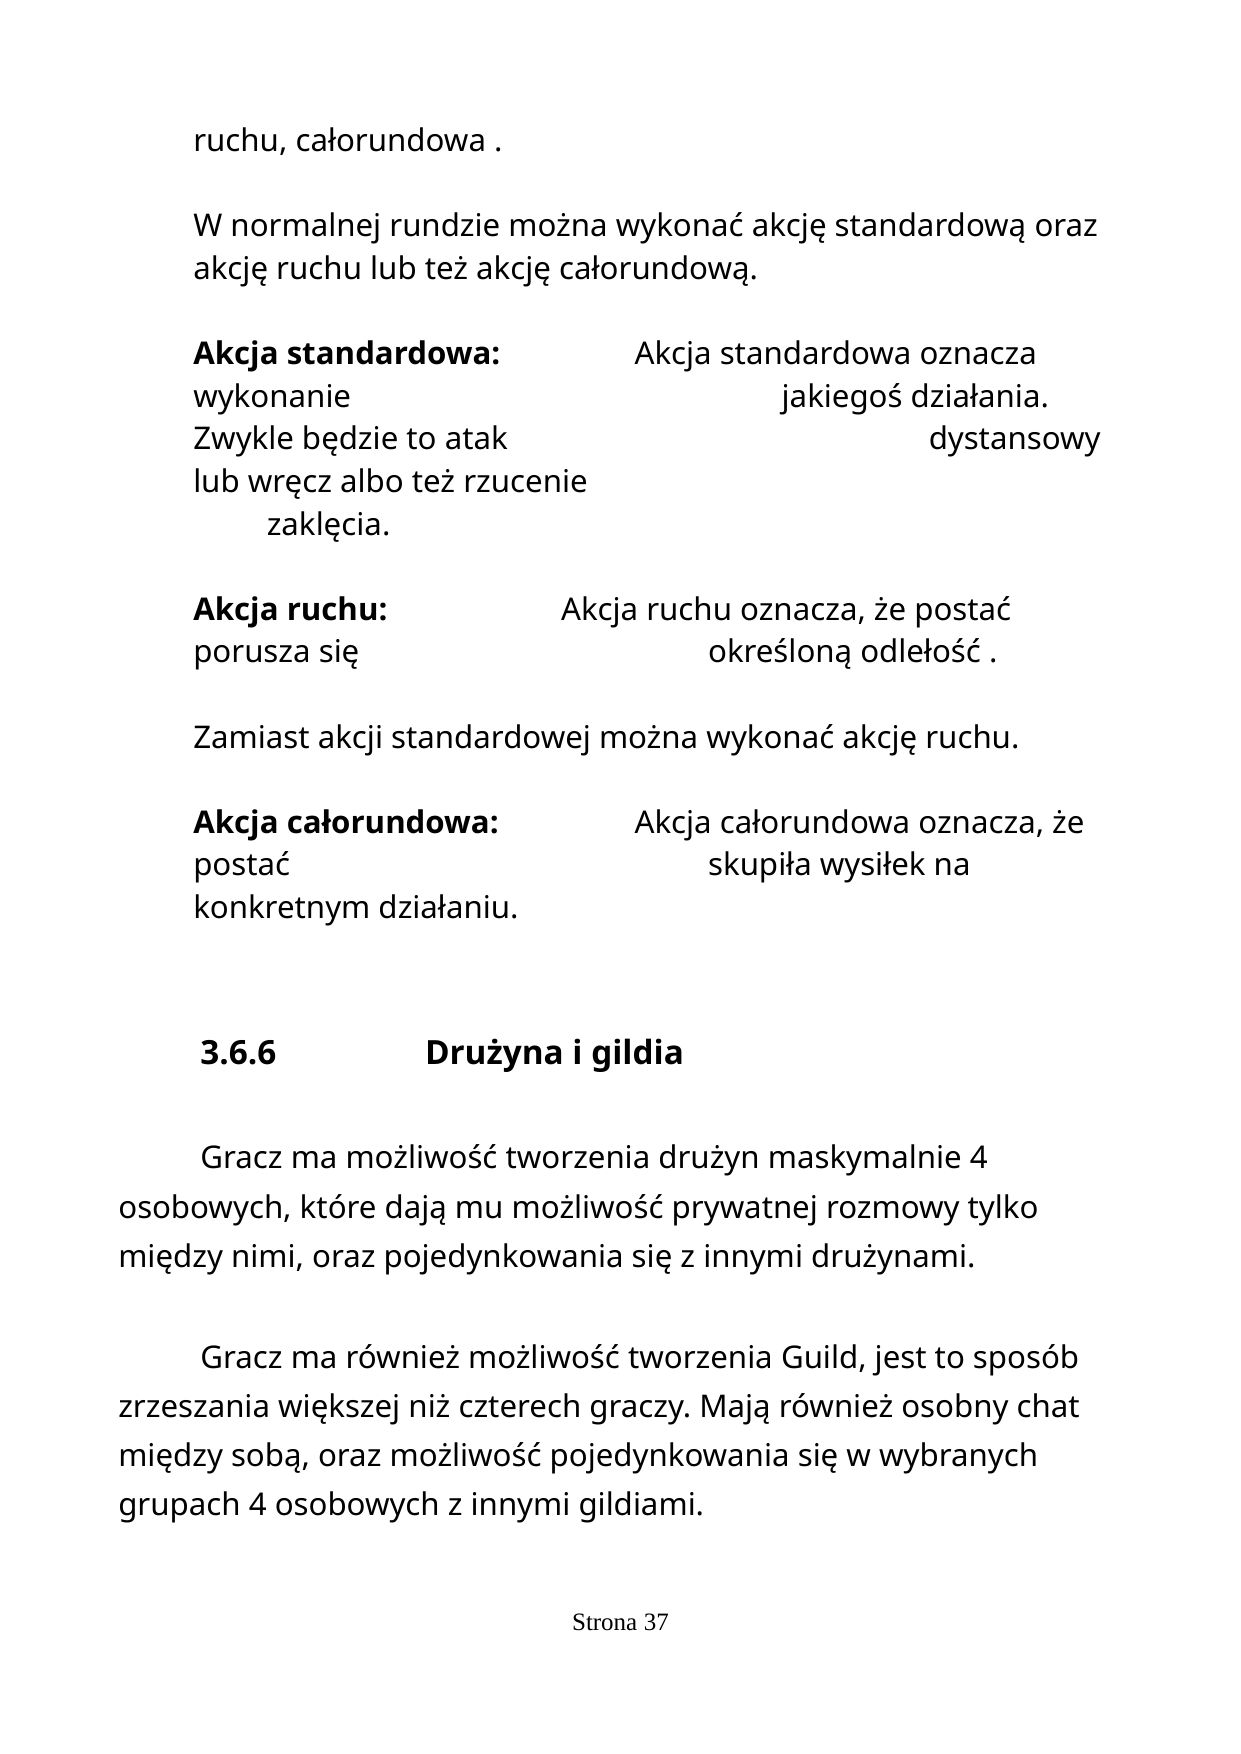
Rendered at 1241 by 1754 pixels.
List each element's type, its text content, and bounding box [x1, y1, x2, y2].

list ruchu, całorundowa . [156, 118, 1122, 161]
text 3.6.6 Drużyna i gildia [118, 1029, 1122, 1074]
list Akcja ruchu: Akcja ruchu oznacza, że postać porusza się określoną odlełość . [156, 587, 1122, 672]
list W normalnej rundzie można wykonać akcję standardową oraz akcję ruchu lub też akcję całorundową. [156, 203, 1122, 288]
text Gracz ma również możliwość tworzenia Guild, jest to sposób zrzeszania większej niż czterech graczy. Mają również osobny chat między sobą, oraz możliwość pojedynkowania się w wybranych grupach 4 osobowych z innymi gildiami. [118, 1335, 1122, 1524]
list Zamiast akcji standardowej można wykonać akcję ruchu. [156, 714, 1122, 757]
text Gracz ma możliwość tworzenia drużyn maskymalnie 4 osobowych, które dają mu możliwość prywatnej rozmowy tylko między nimi, oraz pojedynkowania się z innymi drużynami. [118, 1133, 1122, 1276]
list Akcja standardowa: Akcja standardowa oznacza wykonanie jakiegoś działania. Zwykle będzie to atak dystansowy lub wręcz albo też rzucenie zaklęcia. [156, 331, 1122, 544]
list Akcja całorundowa: Akcja całorundowa oznacza, że postać skupiła wysiłek na konkretnym działaniu. [156, 800, 1122, 928]
